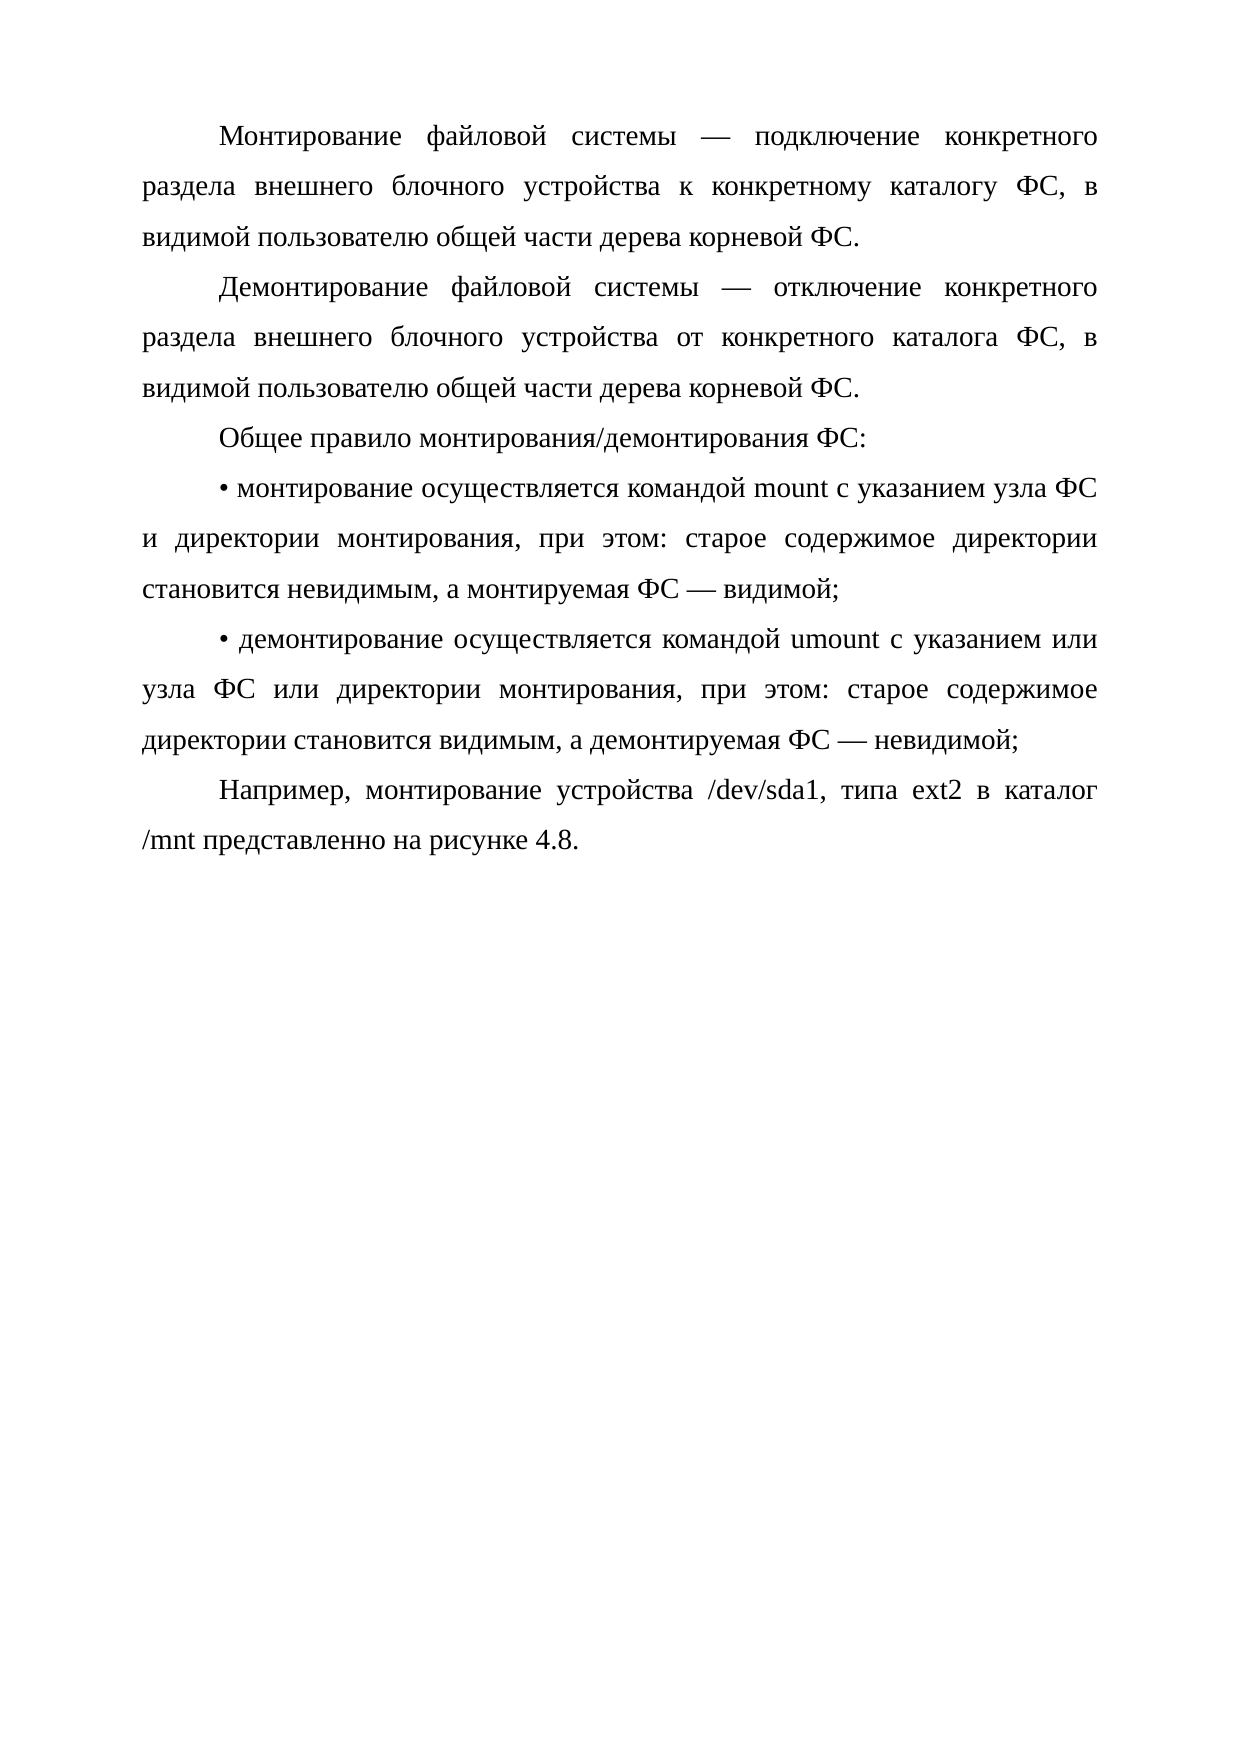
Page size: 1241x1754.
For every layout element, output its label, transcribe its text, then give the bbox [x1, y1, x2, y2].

text Общее правило монтирования/демонтирования ФС: [142, 420, 1098, 453]
text • монтирование осуществляется командой mount с указанием узла ФС и директории монтирования, при этом: старое содержимое директории становится невидимым, а монтируемая ФС — видимой; [142, 470, 1098, 604]
text Демонтирование файловой системы — отключение конкретного раздела внешнего блочного устройства от конкретного каталога ФС, в видимой пользователю общей части дерева корневой ФС. [142, 269, 1098, 403]
text • демонтирование осуществляется командой umount с указанием или узла ФС или директории монтирования, при этом: старое содержимое директории становится видимым, а демонтируемая ФС — невидимой; [142, 621, 1098, 755]
text Например, монтирование устройства /dev/sda1, типа ext2 в каталог /mnt представленно на рисунке 4.8. [142, 772, 1098, 856]
text Монтирование файловой системы — подключение конкретного раздела внешнего блочного устройства к конкретному каталогу ФС, в видимой пользователю общей части дерева корневой ФС. [142, 118, 1098, 252]
